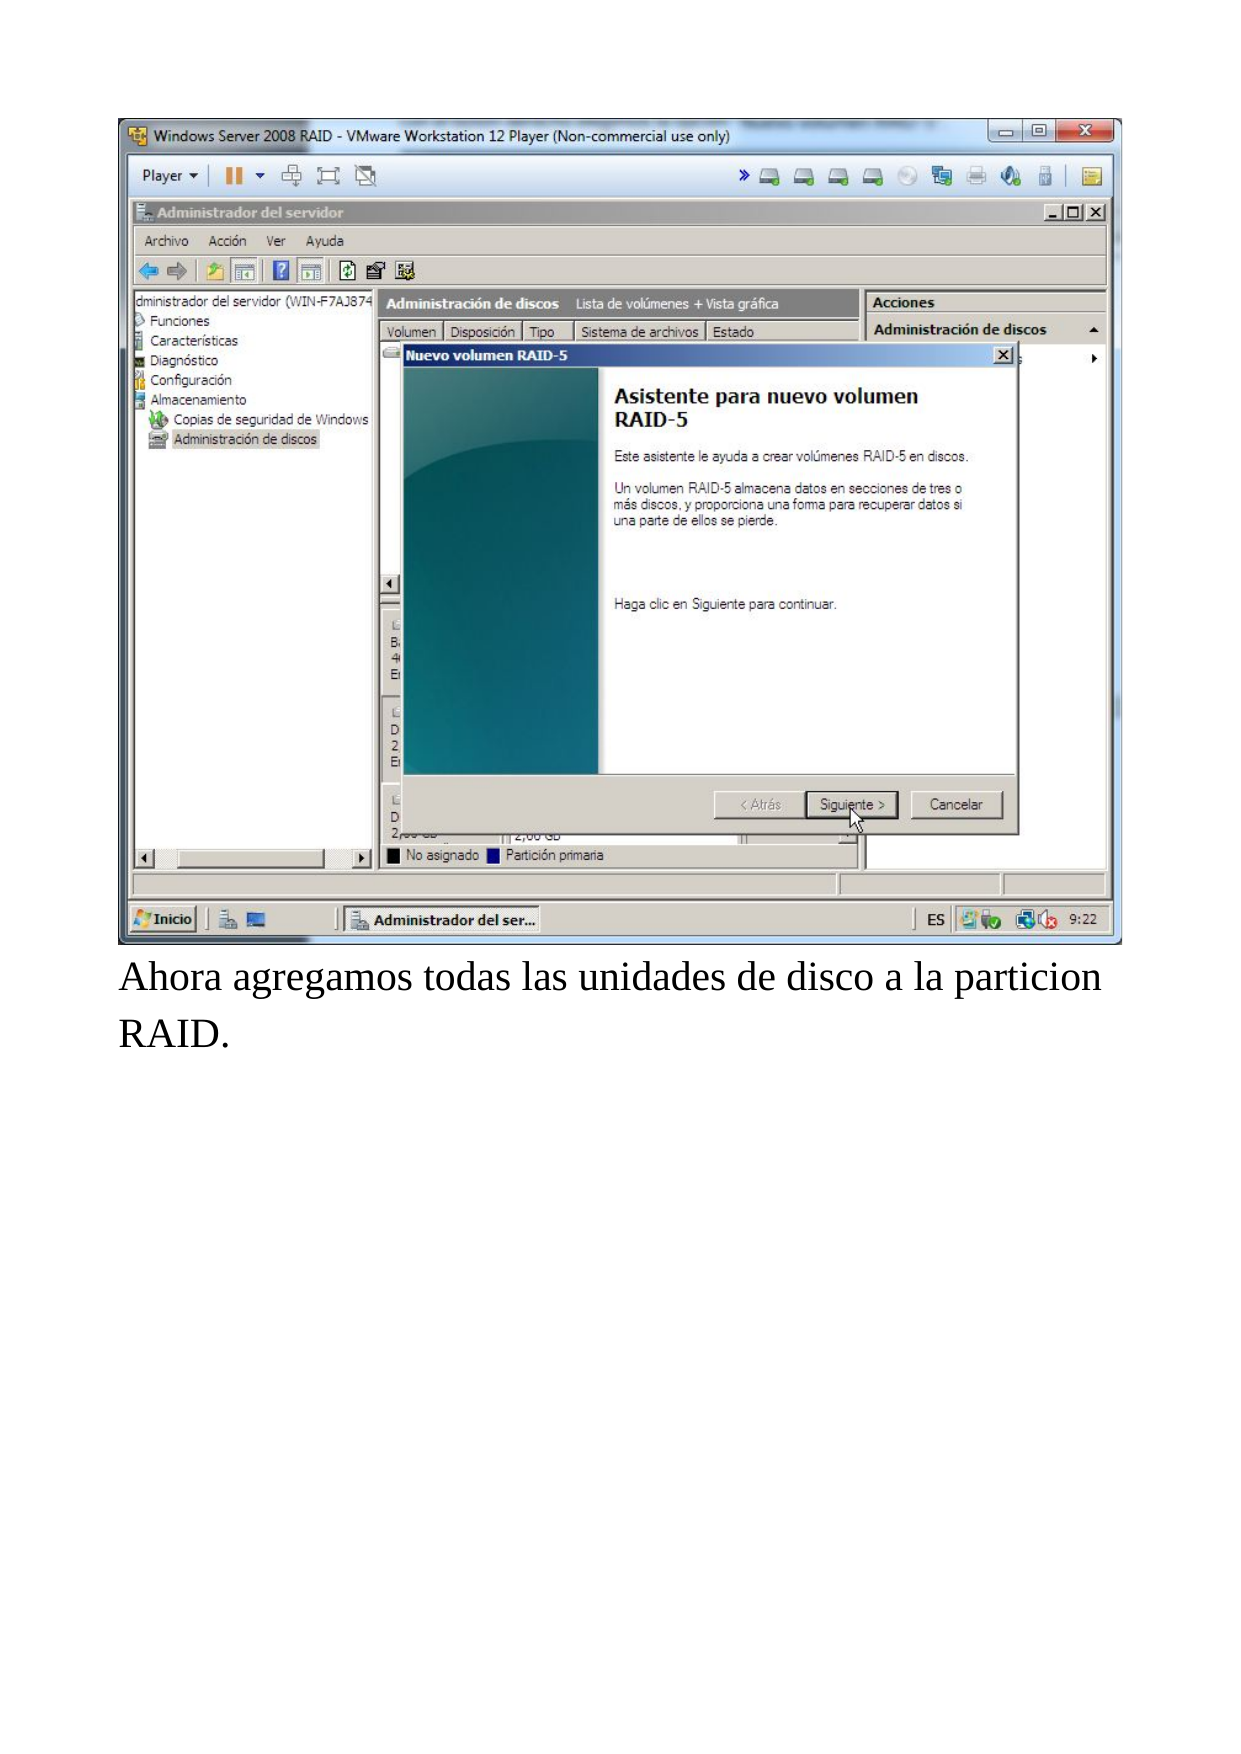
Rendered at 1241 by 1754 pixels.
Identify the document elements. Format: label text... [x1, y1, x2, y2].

picture [118, 118, 1123, 945]
text Ahora agregamos todas las unidades de disco a la particion RAID. [118, 951, 1122, 1057]
